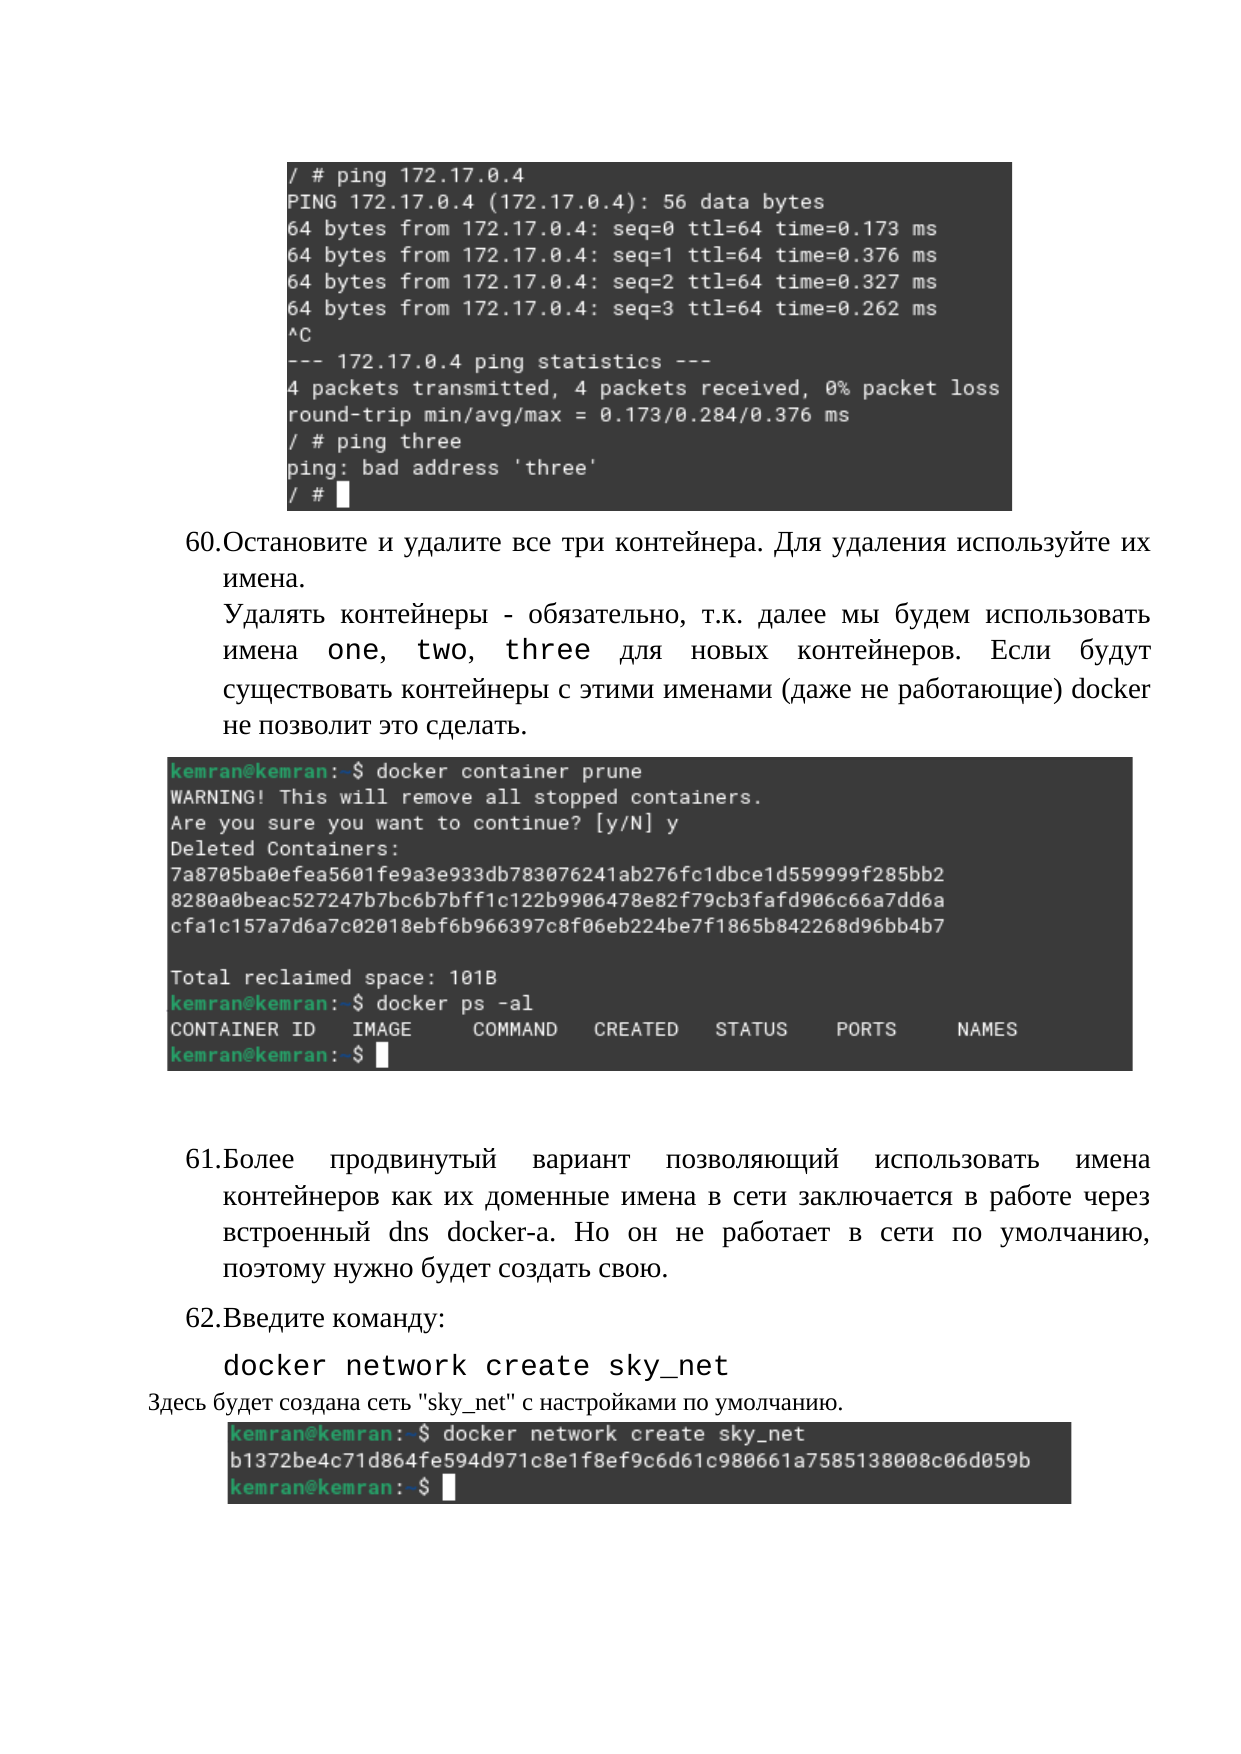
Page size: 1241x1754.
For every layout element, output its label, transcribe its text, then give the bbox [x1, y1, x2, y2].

list Остановите и удалите все три контейнера. Для удаления используйте их имена. Удалять контейнеры - обязательно, т.к. далее мы будем использовать имена one, two, three для новых контейнеров. Если будут существовать контейнеры с этими именами (даже не работающие) docker не позволит это сделать. [185, 524, 1152, 741]
picture [287, 162, 1013, 511]
list Более продвинутый вариант позволяющий использовать имена контейнеров как их доменные имена в сети заключается в работе через встроенный dns docker-a. Но он не работает в сети по умолчанию, поэтому нужно будет создать свою. [185, 1141, 1152, 1283]
list Введите команду: [185, 1301, 1152, 1334]
picture [227, 1422, 1072, 1504]
list docker network create sky_net [185, 1351, 1152, 1384]
text Здесь будет создана сеть "sky_net" с настройками по умолчанию. [148, 1387, 1152, 1416]
picture [166, 757, 1133, 1071]
